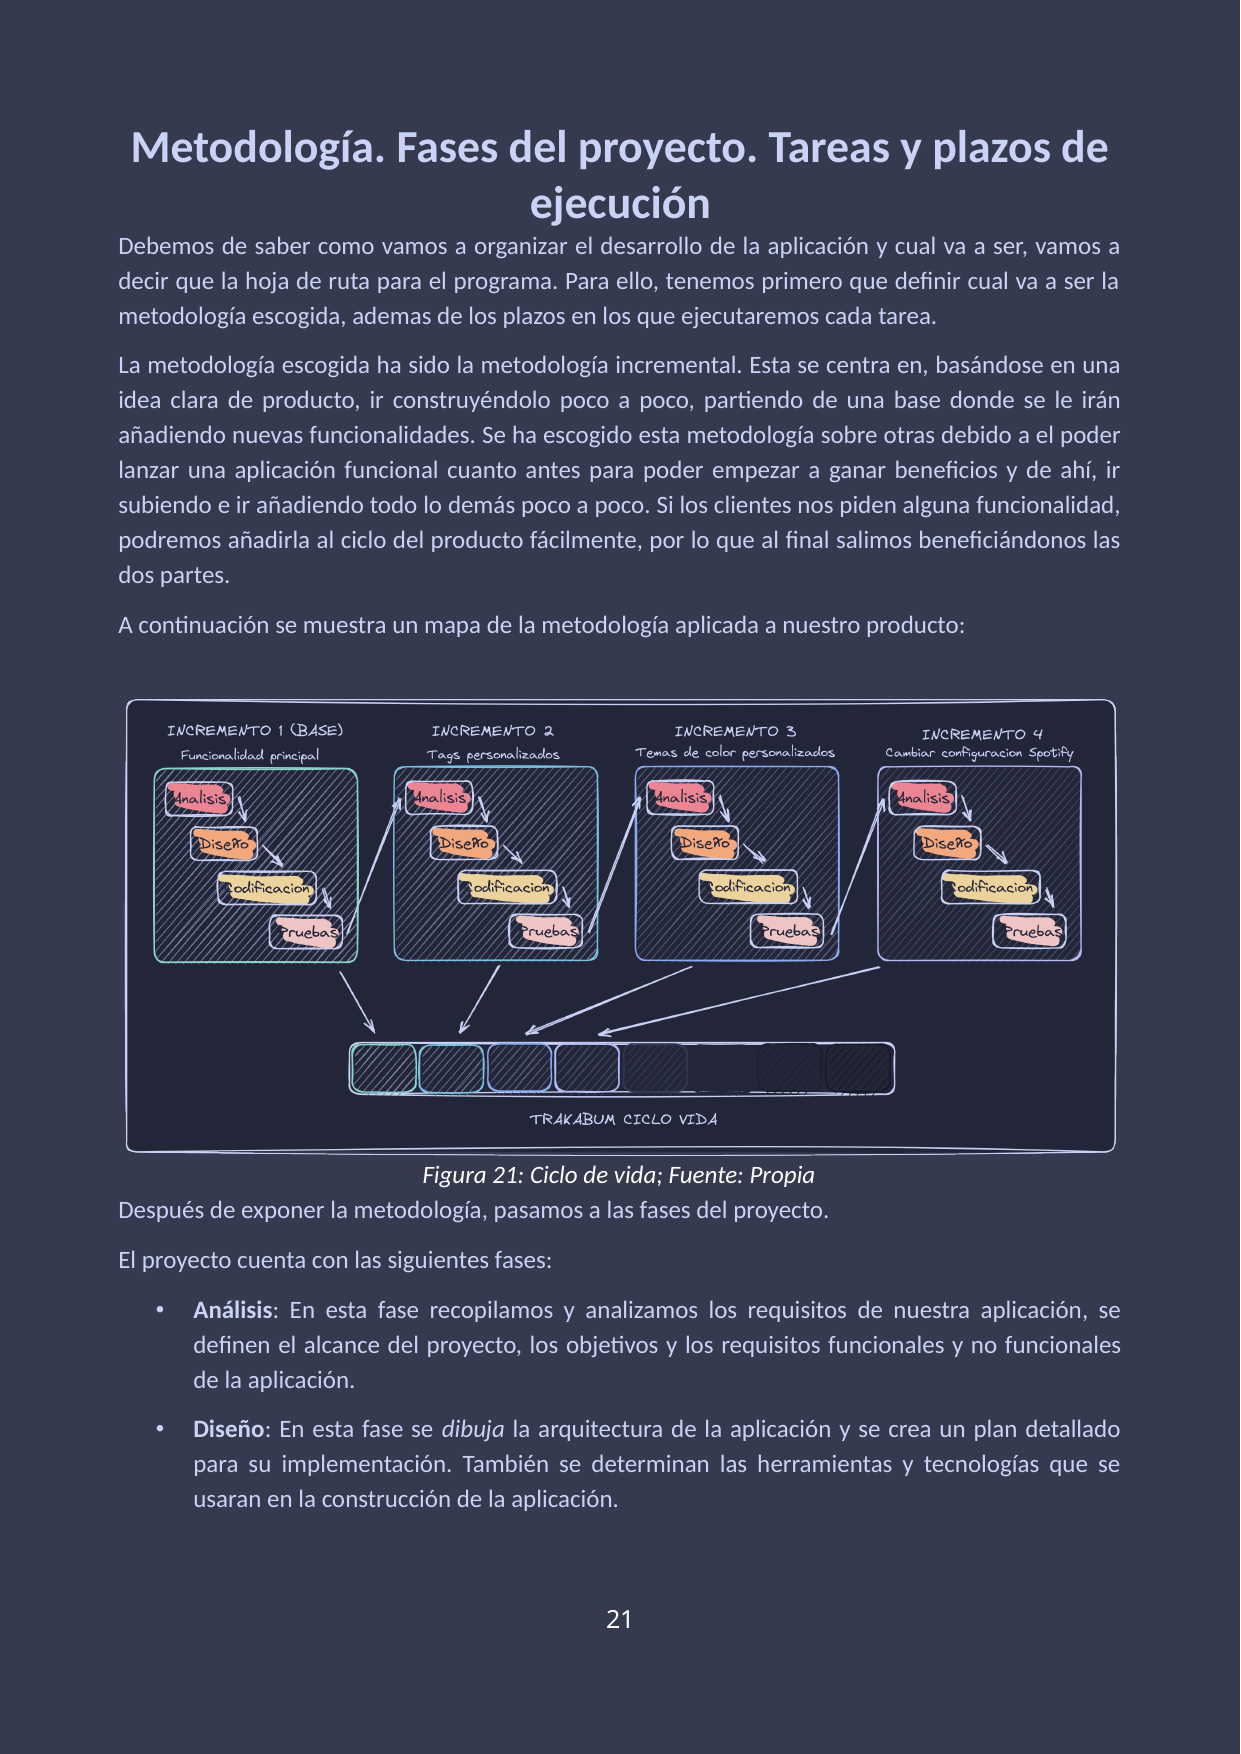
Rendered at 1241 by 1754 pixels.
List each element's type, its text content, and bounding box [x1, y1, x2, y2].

text La metodología escogida ha sido la metodología incremental. Esta se centra en, basándose en una idea clara de producto, ir construyéndolo poco a poco, partiendo de una base donde se le irán añadiendo nuevas funcionalidades. Se ha escogido esta metodología sobre otras debido a el poder lanzar una aplicación funcional cuanto antes para poder empezar a ganar beneficios y de ahí, ir subiendo e ir añadiendo todo lo demás poco a poco. Si los clientes nos piden alguna funcionalidad, podremos añadirla al ciclo del producto fácilmente, por lo que al final salimos beneficiándonos las dos partes. [118, 349, 1122, 590]
list Diseño: En esta fase se dibuja la arquitectura de la aplicación y se crea un plan detallado para su implementación. También se determinan las herramientas y tecnologías que se usaran en la construcción de la aplicación. [156, 1413, 1122, 1514]
text Después de exponer la metodología, pasamos a las fases del proyecto. [118, 1190, 1122, 1225]
text A continuación se muestra un mapa de la metodología aplicada a nuestro producto: [118, 609, 1122, 640]
text Debemos de saber como vamos a organizar el desarrollo de la aplicación y cual va a ser, vamos a decir que la hoja de ruta para el programa. Para ello, tenemos primero que definir cual va a ser la metodología escogida, ademas de los plazos en los que ejecutaremos cada tarea. [118, 230, 1122, 331]
text El proyecto cuenta con las siguientes fases: [118, 1244, 1122, 1275]
picture [118, 691, 1123, 1160]
text Figura 21: Ciclo de vida; Fuente: Propia [118, 1160, 1122, 1190]
text Metodología. Fases del proyecto. Tareas y plazos de ejecución [118, 118, 1122, 230]
list Análisis: En esta fase recopilamos y analizamos los requisitos de nuestra aplicación, se definen el alcance del proyecto, los objetivos y los requisitos funcionales y no funcionales de la aplicación. [156, 1294, 1122, 1394]
text [118, 659, 1122, 691]
